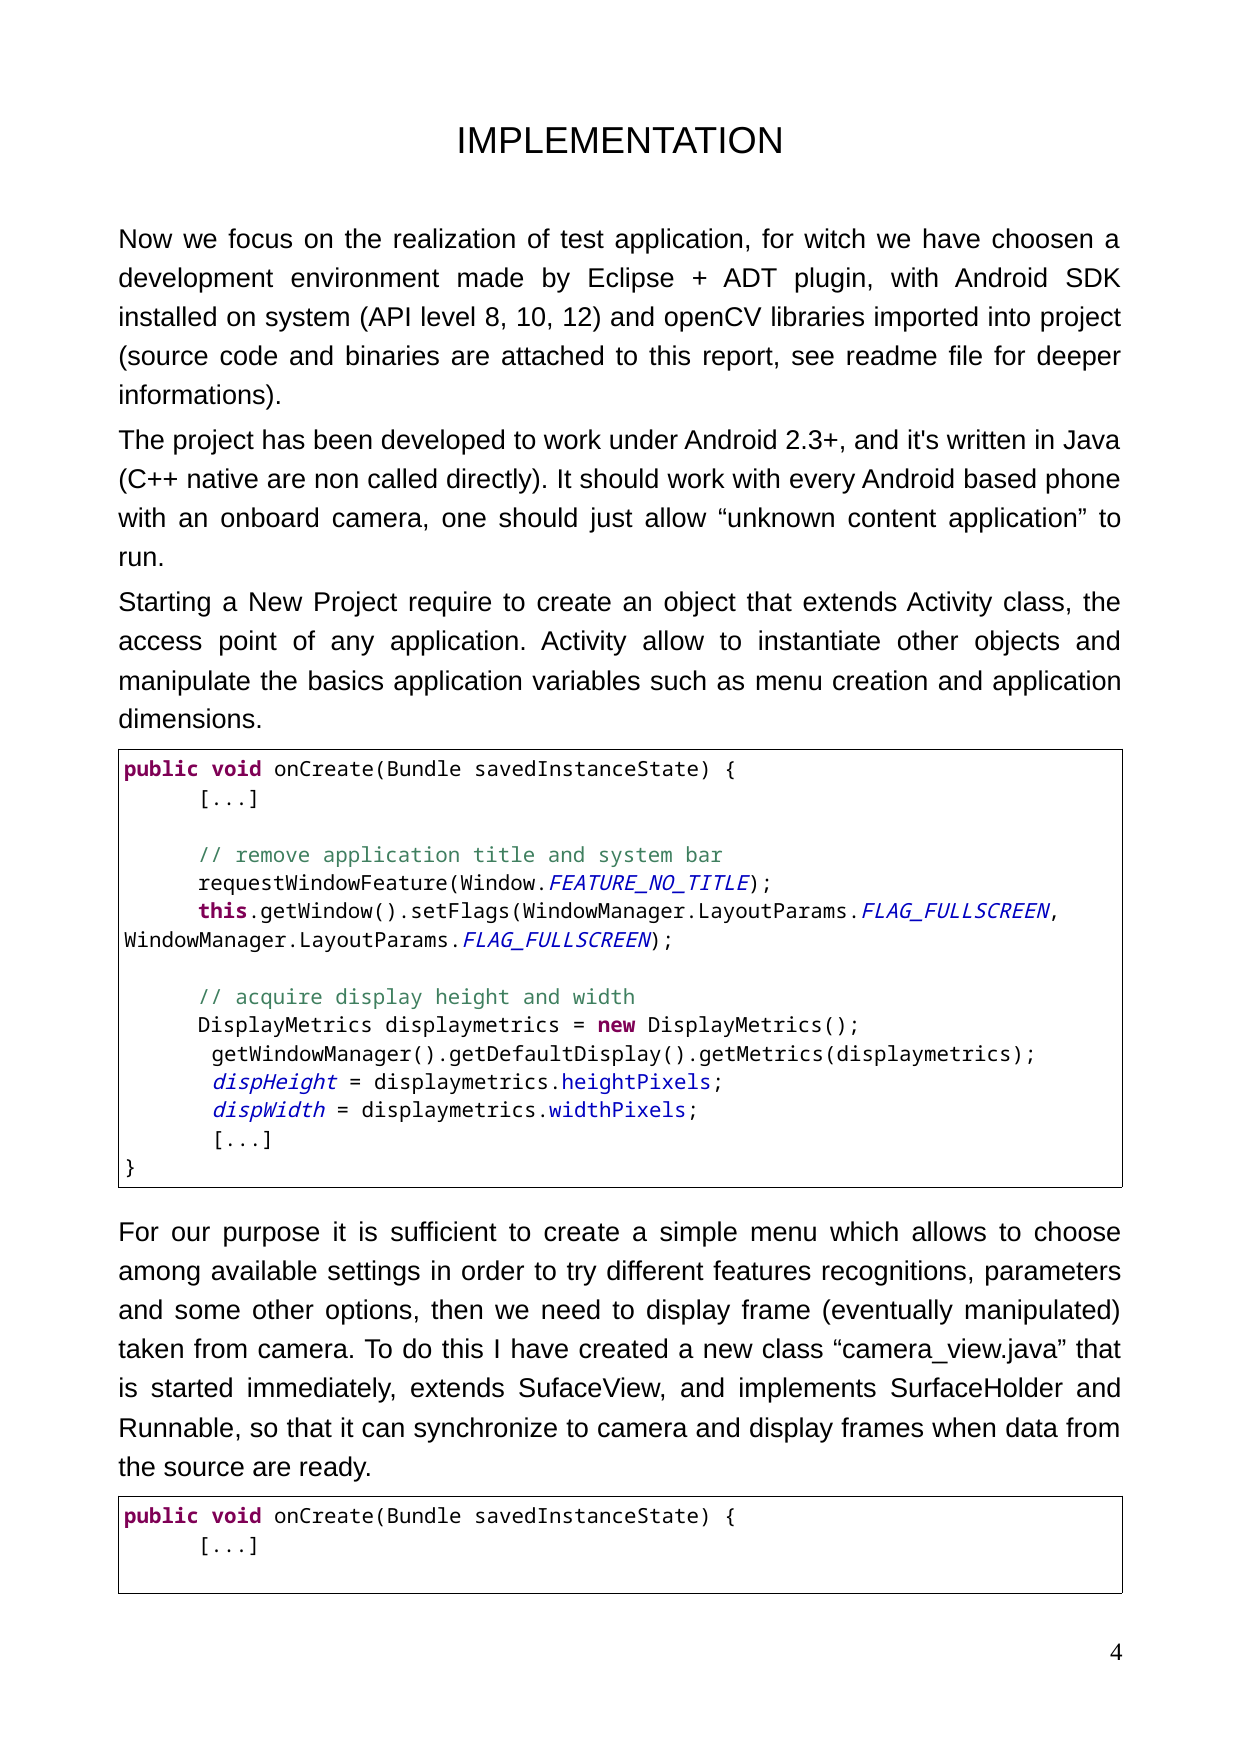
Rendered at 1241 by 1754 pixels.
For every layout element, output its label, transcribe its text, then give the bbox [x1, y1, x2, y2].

text For our purpose it is sufficient to create a simple menu which allows to choose among available settings in order to try different features recognitions, parameters and some other options, then we need to display frame (eventually manipulated) taken from camera. To do this I have created a new class “camera_view.java” that is started immediately, extends SufaceView, and implements SurfaceHolder and Runnable, so that it can synchronize to camera and display frames when data from the source are ready. [118, 1216, 1122, 1482]
text IMPLEMENTATION [118, 118, 1122, 161]
text Now we focus on the realization of test application, for witch we have choosen a development environment made by Eclipse + ADT plugin, with Android SDK installed on system (API level 8, 10, 12) and openCV libraries imported into project (source code and binaries are attached to this report, see readme file for deeper informations). [118, 223, 1122, 410]
table_header public void onCreate(Bundle savedInstanceState) { [...] // remove application title and system bar requestWindowFeature(Window.FEATURE_NO_TITLE); this.getWindow().setFlags(WindowManager.LayoutParams.FLAG_FULLSCREEN, WindowManager.LayoutParams.FLAG_FULLSCREEN); // acquire display height and width DisplayMetrics displaymetrics = new DisplayMetrics(); getWindowManager().getDefaultDisplay().getMetrics(displaymetrics); dispHeight = displaymetrics.heightPixels; dispWidth = displaymetrics.widthPixels; [...] } [119, 750, 1122, 1187]
text Starting a New Project require to create an object that extends Activity class, the access point of any application. Activity allow to instantiate other objects and manipulate the basics application variables such as menu creation and application dimensions. [118, 586, 1122, 735]
text The project has been developed to work under Android 2.3+, and it's written in Java (C++ native are non called directly). It should work with every Android based phone with an onboard camera, one should just allow “unknown content application” to run. [118, 424, 1122, 573]
table_header public void onCreate(Bundle savedInstanceState) { [...] [119, 1497, 1122, 1592]
